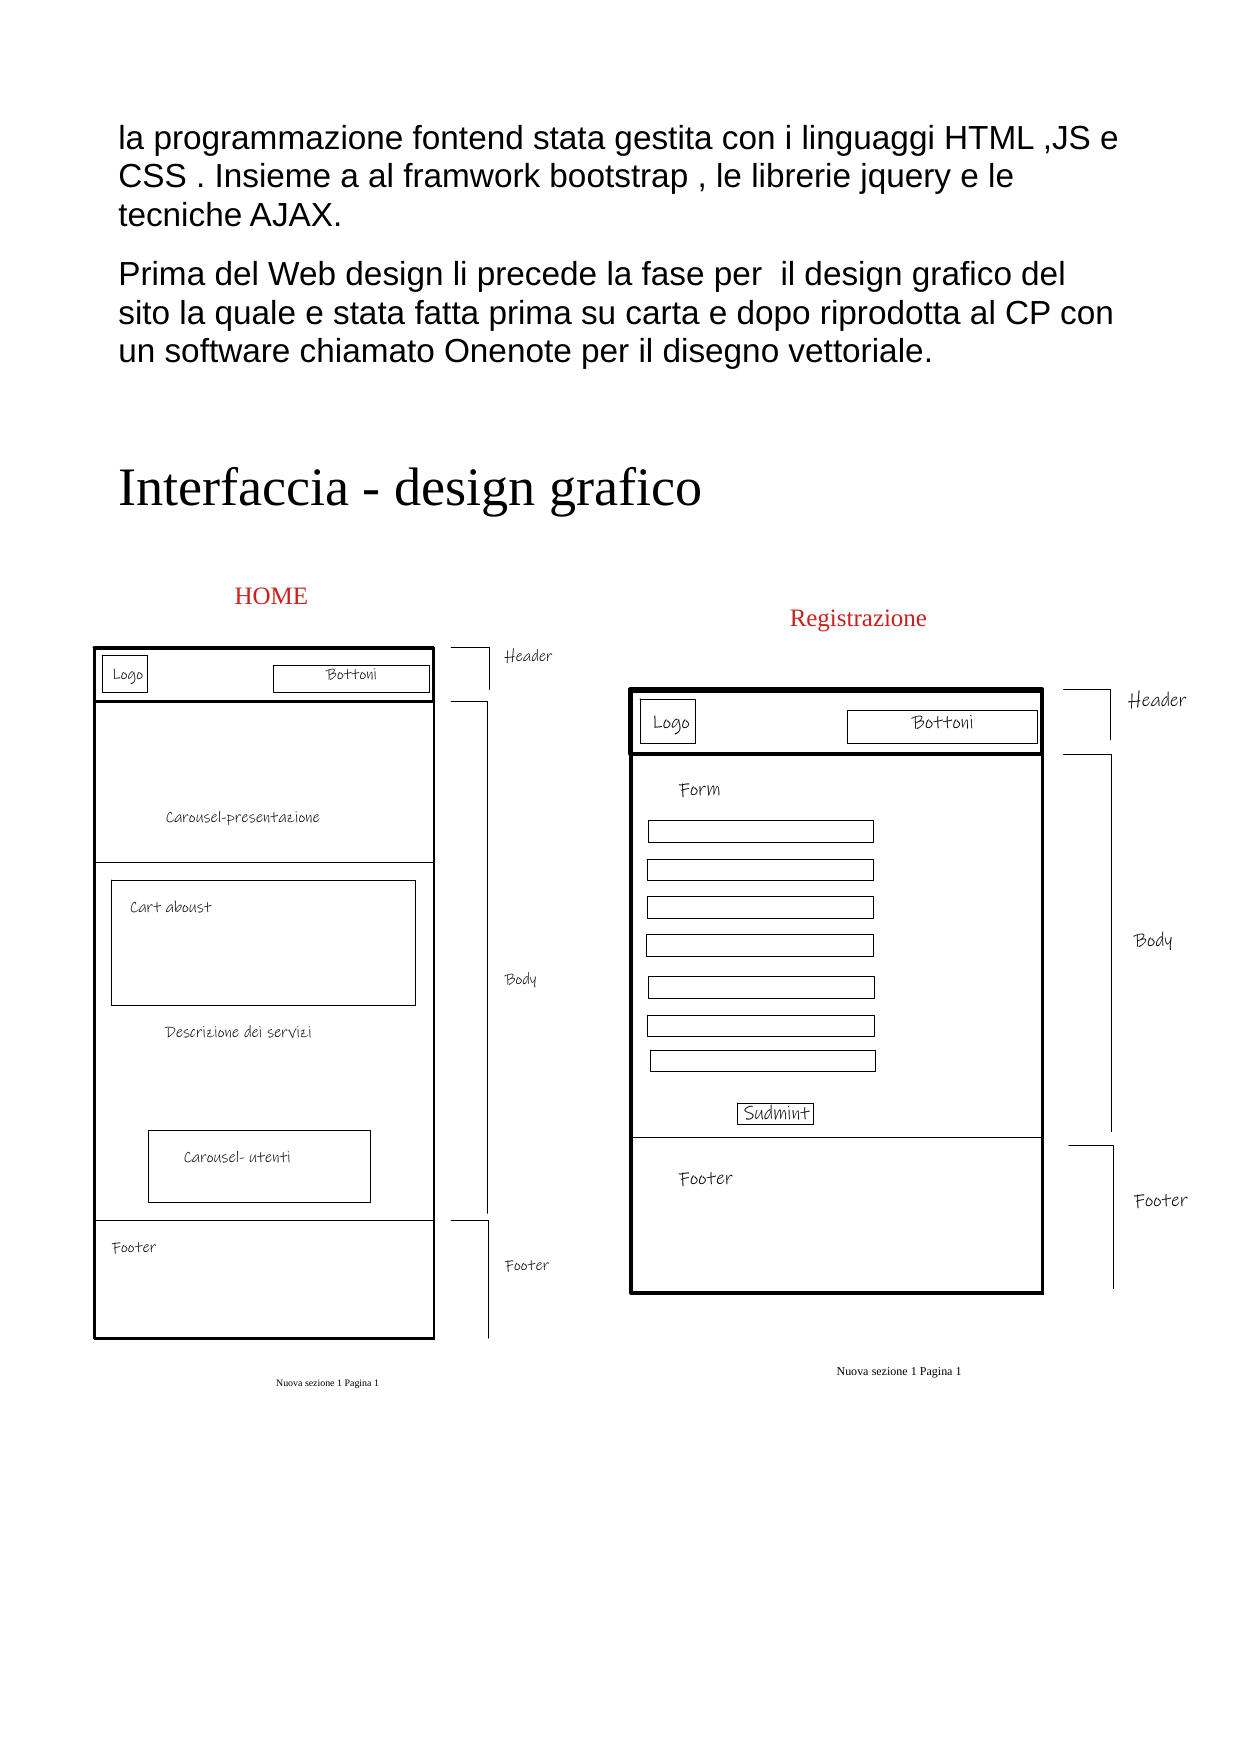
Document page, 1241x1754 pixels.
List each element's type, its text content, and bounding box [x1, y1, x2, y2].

text Prima del Web design li precede la fase per il design grafico del sito la quale e stata fatta prima su carta e dopo riprodotta al CP con un software chiamato Onenote per il disegno vettoriale. [118, 254, 1122, 369]
text la programmazione fontend stata gestita con i linguaggi HTML ,JS e CSS . Insieme a al framwork bootstrap , le librerie jquery e le tecniche AJAX. [118, 118, 1122, 233]
